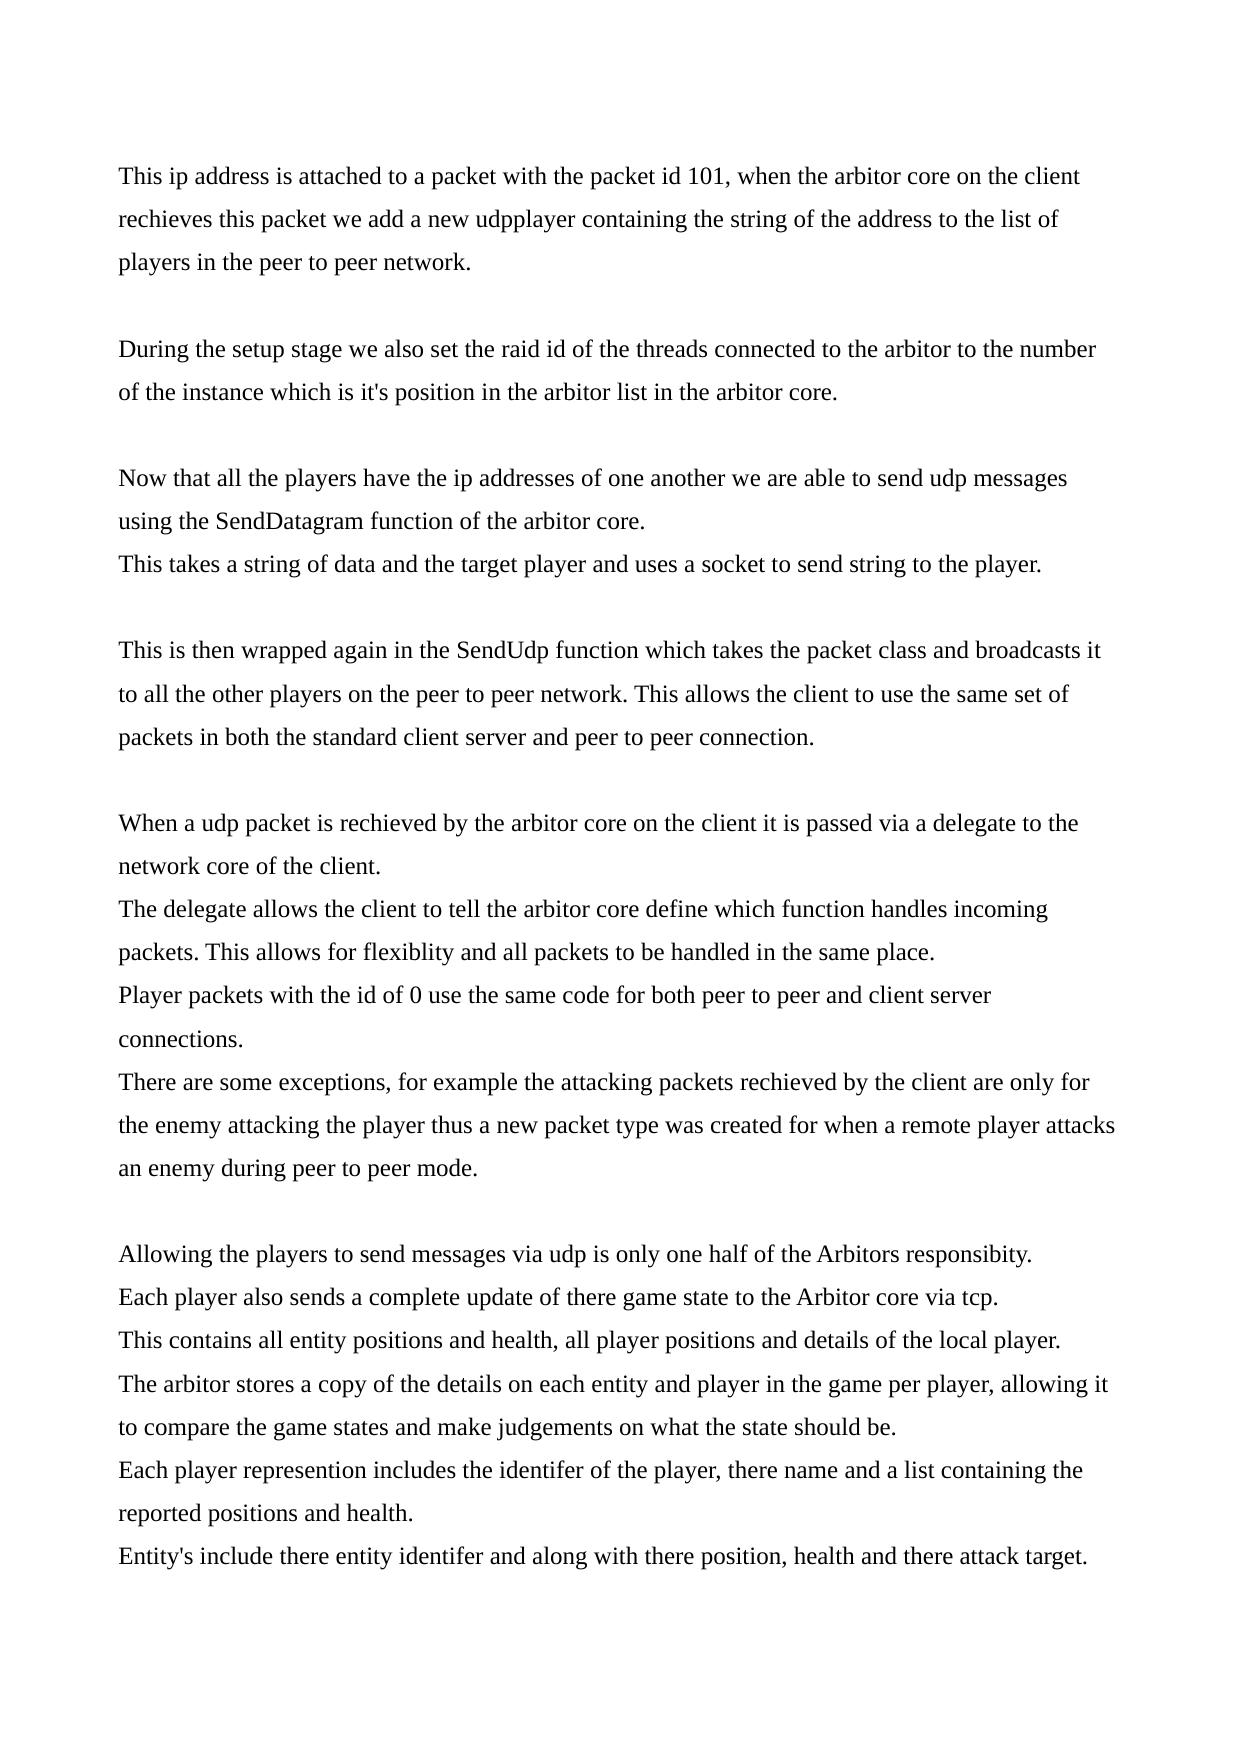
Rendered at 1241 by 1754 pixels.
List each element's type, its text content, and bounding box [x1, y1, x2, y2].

text During the setup stage we also set the raid id of the threads connected to the arbitor to the number of the instance which is it's position in the arbitor list in the arbitor core. [118, 334, 1122, 406]
text Now that all the players have the ip addresses of one another we are able to send udp messages using the SendDatagram function of the arbitor core. [118, 463, 1122, 535]
text This contains all entity positions and health, all player positions and details of the local player. [118, 1326, 1122, 1354]
text This takes a string of data and the target player and uses a socket to send string to the player. [118, 549, 1122, 578]
text Allowing the players to send messages via udp is only one half of the Arbitors responsibity. [118, 1239, 1122, 1268]
text Player packets with the id of 0 use the same code for both peer to peer and client server connections. [118, 981, 1122, 1052]
text This ip address is attached to a packet with the packet id 101, when the arbitor core on the client rechieves this packet we add a new udpplayer containing the string of the address to the list of players in the peer to peer network. [118, 161, 1122, 276]
text There are some exceptions, for example the attacking packets rechieved by the client are only for the enemy attacking the player thus a new packet type was created for when a remote player attacks an enemy during peer to peer mode. [118, 1067, 1122, 1182]
text The delegate allows the client to tell the arbitor core define which function handles incoming packets. This allows for flexiblity and all packets to be handled in the same place. [118, 894, 1122, 966]
text Each player represention includes the identifer of the player, there name and a list containing the reported positions and health. [118, 1455, 1122, 1527]
text The arbitor stores a copy of the details on each entity and player in the game per player, allowing it to compare the game states and make judgements on what the state should be. [118, 1369, 1122, 1441]
text Each player also sends a complete update of there game state to the Arbitor core via tcp. [118, 1282, 1122, 1311]
text Entity's include there entity identifer and along with there position, health and there attack target. [118, 1541, 1122, 1570]
text This is then wrapped again in the SendUdp function which takes the packet class and broadcasts it to all the other players on the peer to peer network. This allows the client to use the same set of packets in both the standard client server and peer to peer connection. [118, 636, 1122, 751]
text When a udp packet is rechieved by the arbitor core on the client it is passed via a delegate to the network core of the client. [118, 808, 1122, 880]
